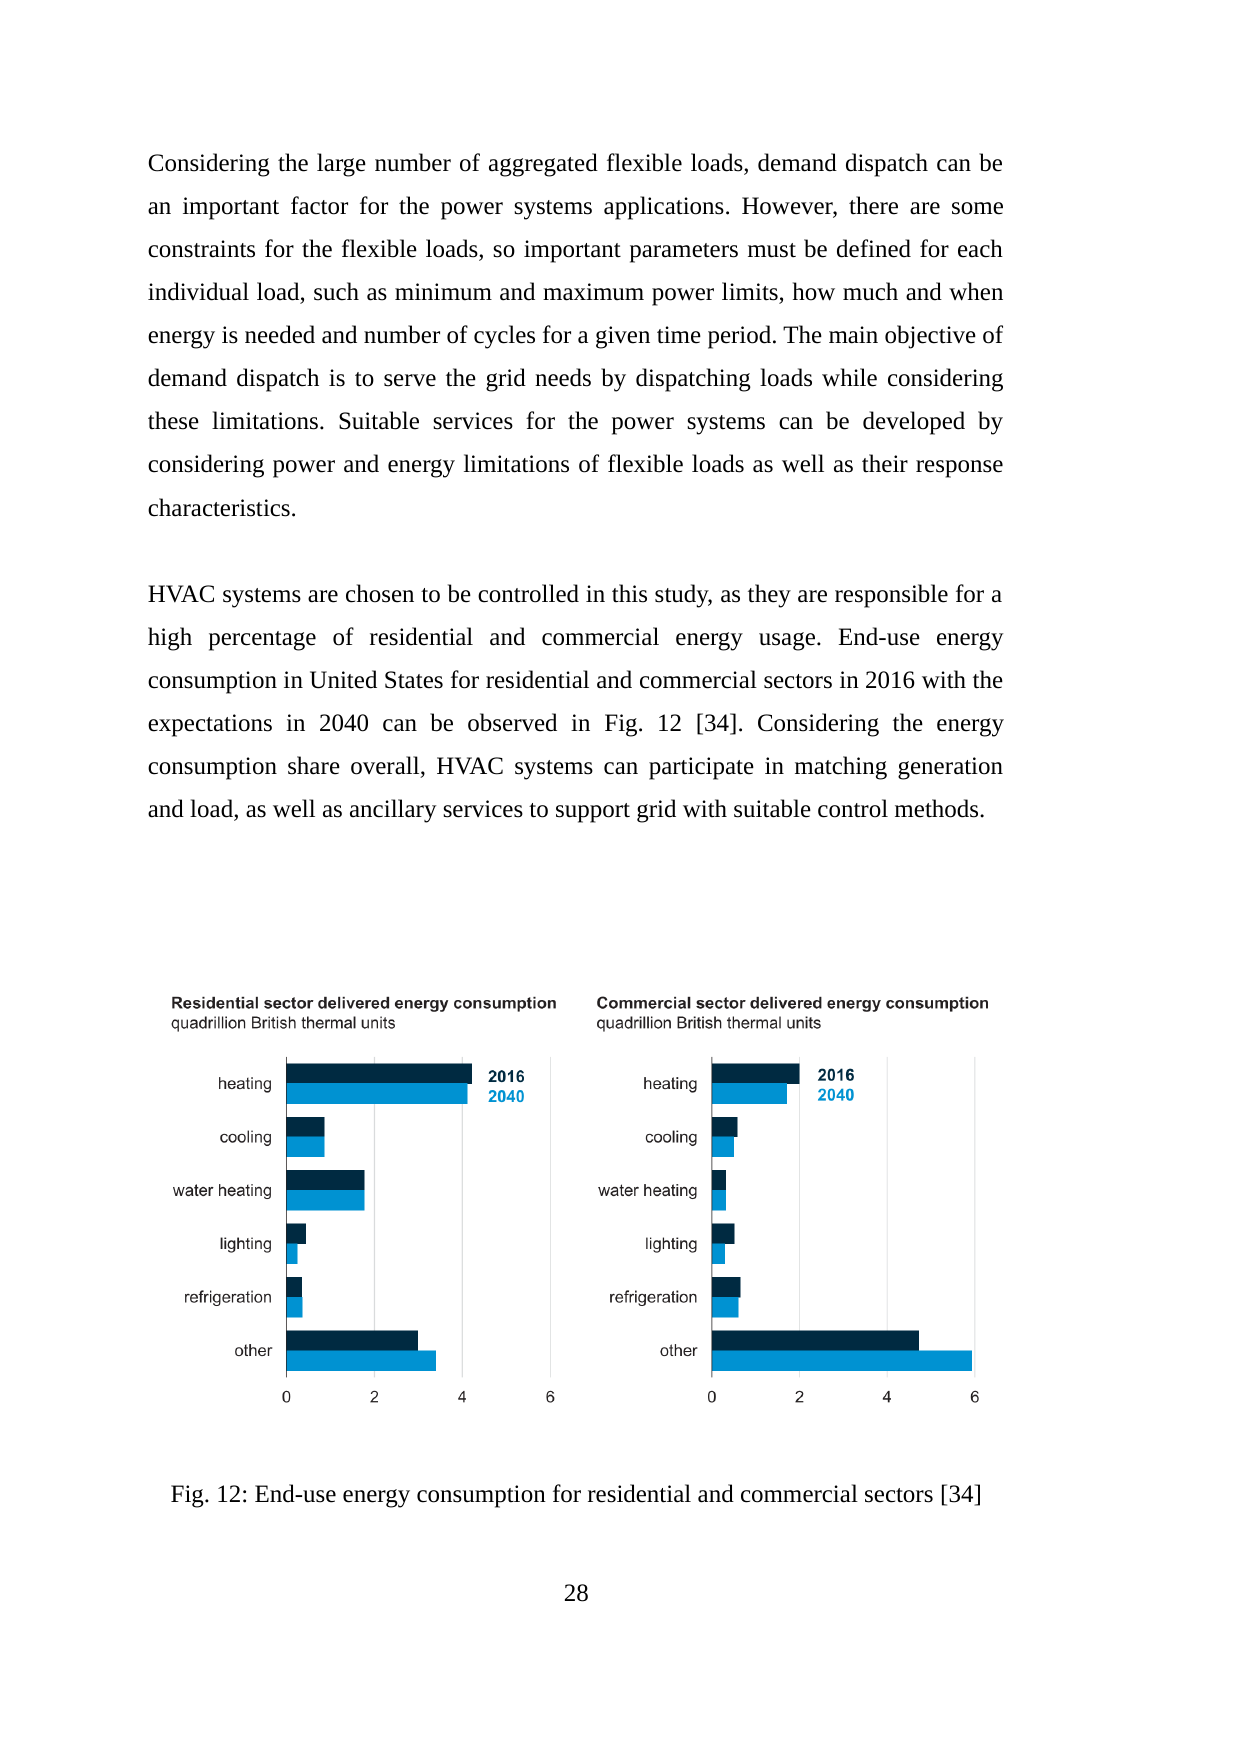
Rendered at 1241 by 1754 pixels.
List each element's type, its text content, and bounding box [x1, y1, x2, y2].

text Fig. 12: End-use energy consumption for residential and commercial sectors [34] [148, 1479, 1004, 1508]
text Considering the large number of aggregated flexible loads, demand dispatch can be an important factor for the power systems applications. However, there are some constraints for the flexible loads, so important parameters must be defined for each individual load, such as minimum and maximum power limits, how much and when energy is needed and number of cycles for a given time period. The main objective of demand dispatch is to serve the grid needs by dispatching loads while considering these limitations. Suitable services for the power systems can be developed by considering power and energy limitations of flexible loads as well as their response characteristics. [148, 148, 1004, 521]
picture [147, 979, 1005, 1420]
text HVAC systems are chosen to be controlled in this study, as they are responsible for a high percentage of residential and commercial energy usage. End-use energy consumption in United States for residential and commercial sectors in 2016 with the expectations in 2040 can be observed in Fig. 12 [34]. Considering the energy consumption share overall, HVAC systems can participate in matching generation and load, as well as ancillary services to support grid with suitable control methods. [148, 579, 1004, 823]
